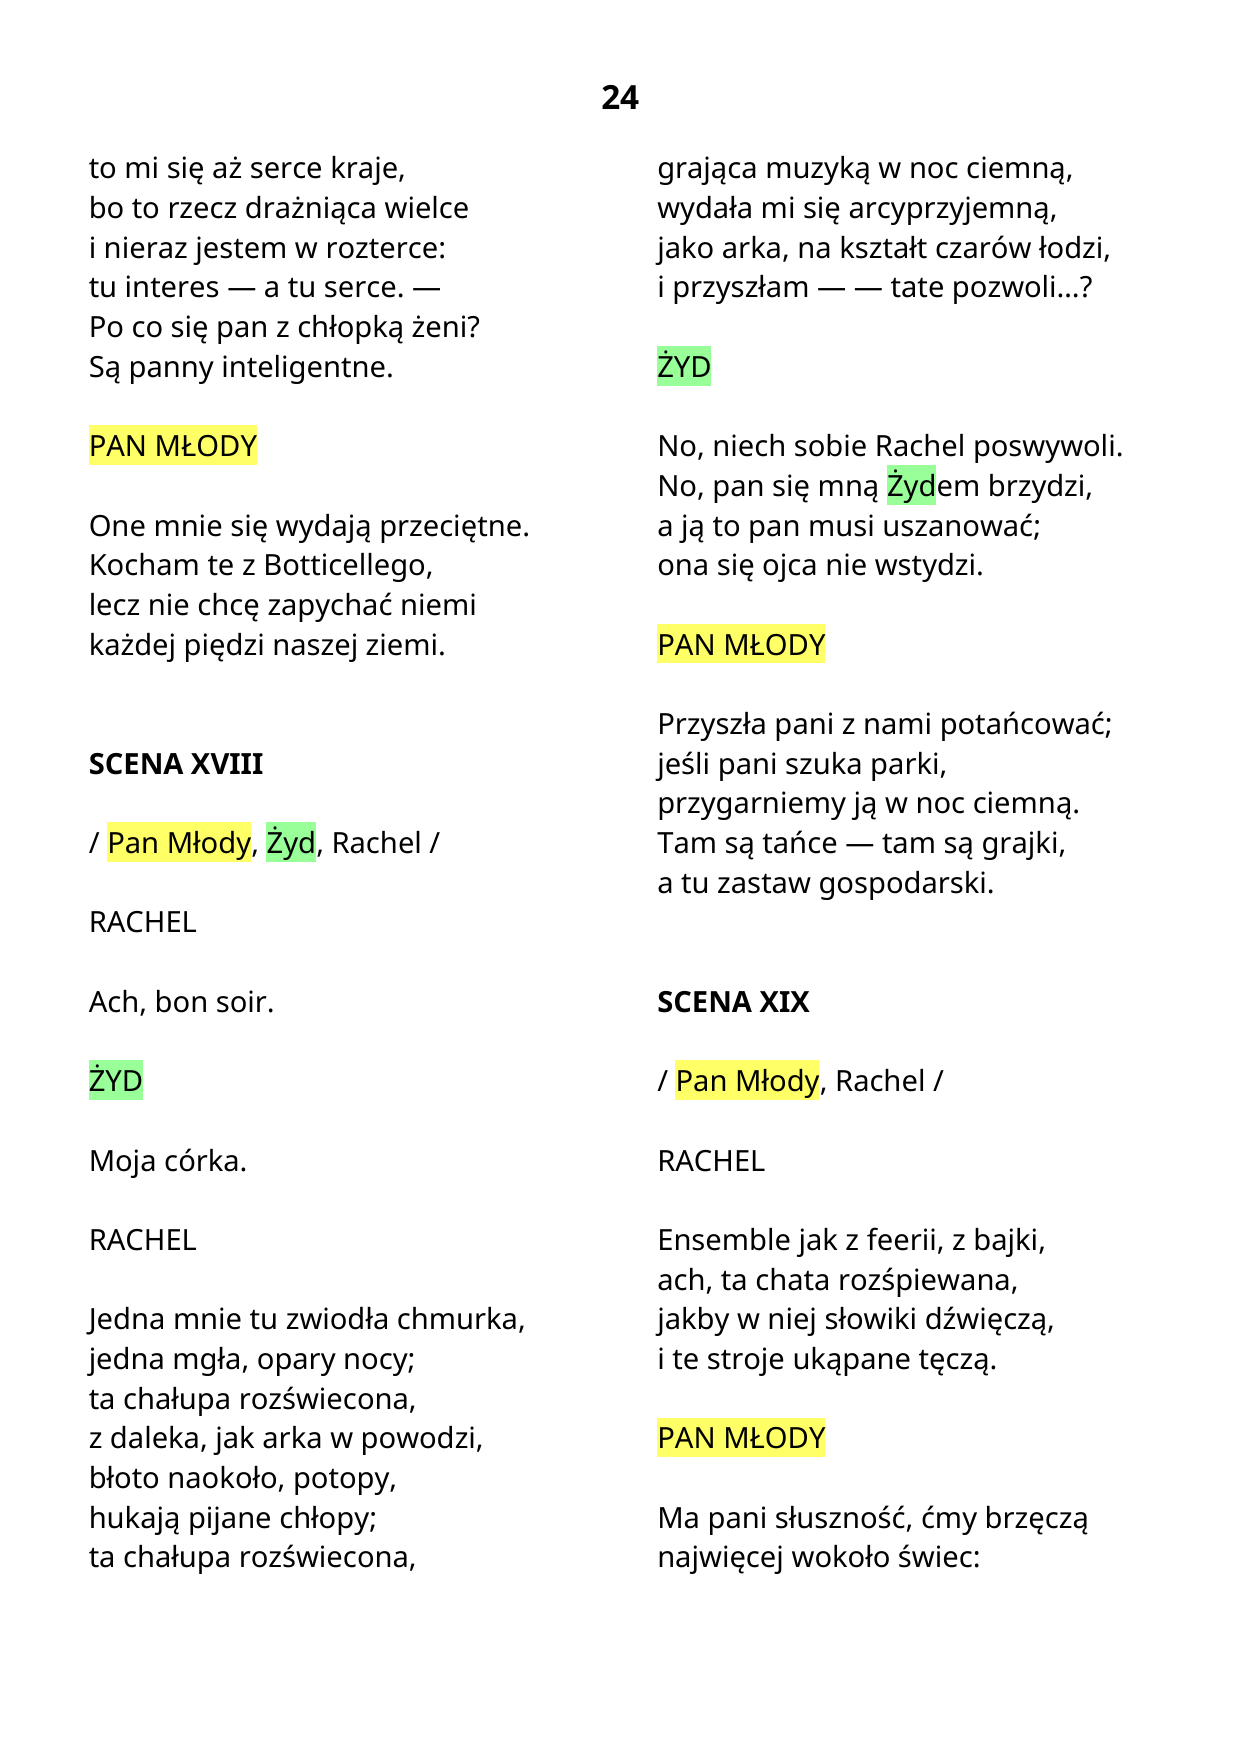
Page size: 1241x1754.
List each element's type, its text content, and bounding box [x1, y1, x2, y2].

text / Pan Młody, Żyd, Rachel / [88, 822, 583, 862]
text No, pan się mną Żydem brzydzi, [657, 465, 1152, 505]
text z daleka, jak arka w powodzi, [88, 1418, 583, 1457]
text SCENA XVIII [88, 743, 583, 783]
text i nieraz jestem w rozterce: [88, 227, 583, 267]
text ta chałupa rozświecona, [88, 1537, 583, 1576]
text Ma pani słuszność, ćmy brzęczą [657, 1497, 1152, 1537]
text przygarniemy ją w noc ciemną. [657, 783, 1152, 822]
text ona się ojca nie wstydzi. [657, 544, 1152, 584]
text najwięcej wokoło świec: [657, 1537, 1152, 1576]
text Ensemble jak z feerii, z bajki, [657, 1219, 1152, 1259]
text ta chałupa rozświecona, [88, 1378, 583, 1418]
text wydała mi się arcyprzyjemną, [657, 187, 1152, 227]
text to mi się aż serce kraje, [88, 148, 583, 187]
text bo to rzecz drażniąca wielce [88, 187, 583, 227]
text Jedna mnie tu zwiodła chmurka, [88, 1298, 583, 1338]
text hukają pijane chłopy; [88, 1497, 583, 1537]
text Kocham te z Botticellego, [88, 544, 583, 584]
text PAN MŁODY [657, 1418, 1152, 1457]
text jedna mgła, opary nocy; [88, 1338, 583, 1378]
text RACHEL [88, 1219, 583, 1259]
text PAN MŁODY [657, 624, 1152, 663]
text każdej piędzi naszej ziemi. [88, 624, 583, 663]
text grająca muzyką w noc ciemną, [657, 148, 1152, 187]
text jakby w niej słowiki dźwięczą, [657, 1298, 1152, 1338]
text / Pan Młody, Rachel / [657, 1060, 1152, 1100]
text Po co się pan z chłopką żeni? [88, 306, 583, 346]
text Są panny inteligentne. [88, 346, 583, 386]
text ŻYD [657, 346, 1152, 386]
text Przyszła pani z nami potańcować; [657, 703, 1152, 743]
text błoto naokoło, potopy, [88, 1457, 583, 1497]
text Moja córka. [88, 1140, 583, 1179]
text One mnie się wydają przeciętne. [88, 505, 583, 544]
text a tu zastaw gospodarski. [657, 862, 1152, 902]
text jeśli pani szuka parki, [657, 743, 1152, 783]
text No, niech sobie Rachel poswywoli. [657, 425, 1152, 465]
text RACHEL [657, 1140, 1152, 1179]
text ŻYD [88, 1060, 583, 1100]
text jako arka, na kształt czarów łodzi, [657, 227, 1152, 267]
text Tam są tańce — tam są grajki, [657, 822, 1152, 862]
text RACHEL [88, 902, 583, 941]
text lecz nie chcę zapychać niemi [88, 584, 583, 624]
text PAN MŁODY [88, 425, 583, 465]
text a ją to pan musi uszanować; [657, 505, 1152, 544]
text i przyszłam — — tate pozwoli…? [657, 267, 1152, 306]
text Ach, bon soir. [88, 981, 583, 1021]
text SCENA XIX [657, 981, 1152, 1021]
text ach, ta chata rozśpiewana, [657, 1259, 1152, 1298]
text tu interes — a tu serce. — [88, 267, 583, 306]
text i te stroje ukąpane tęczą. [657, 1338, 1152, 1378]
